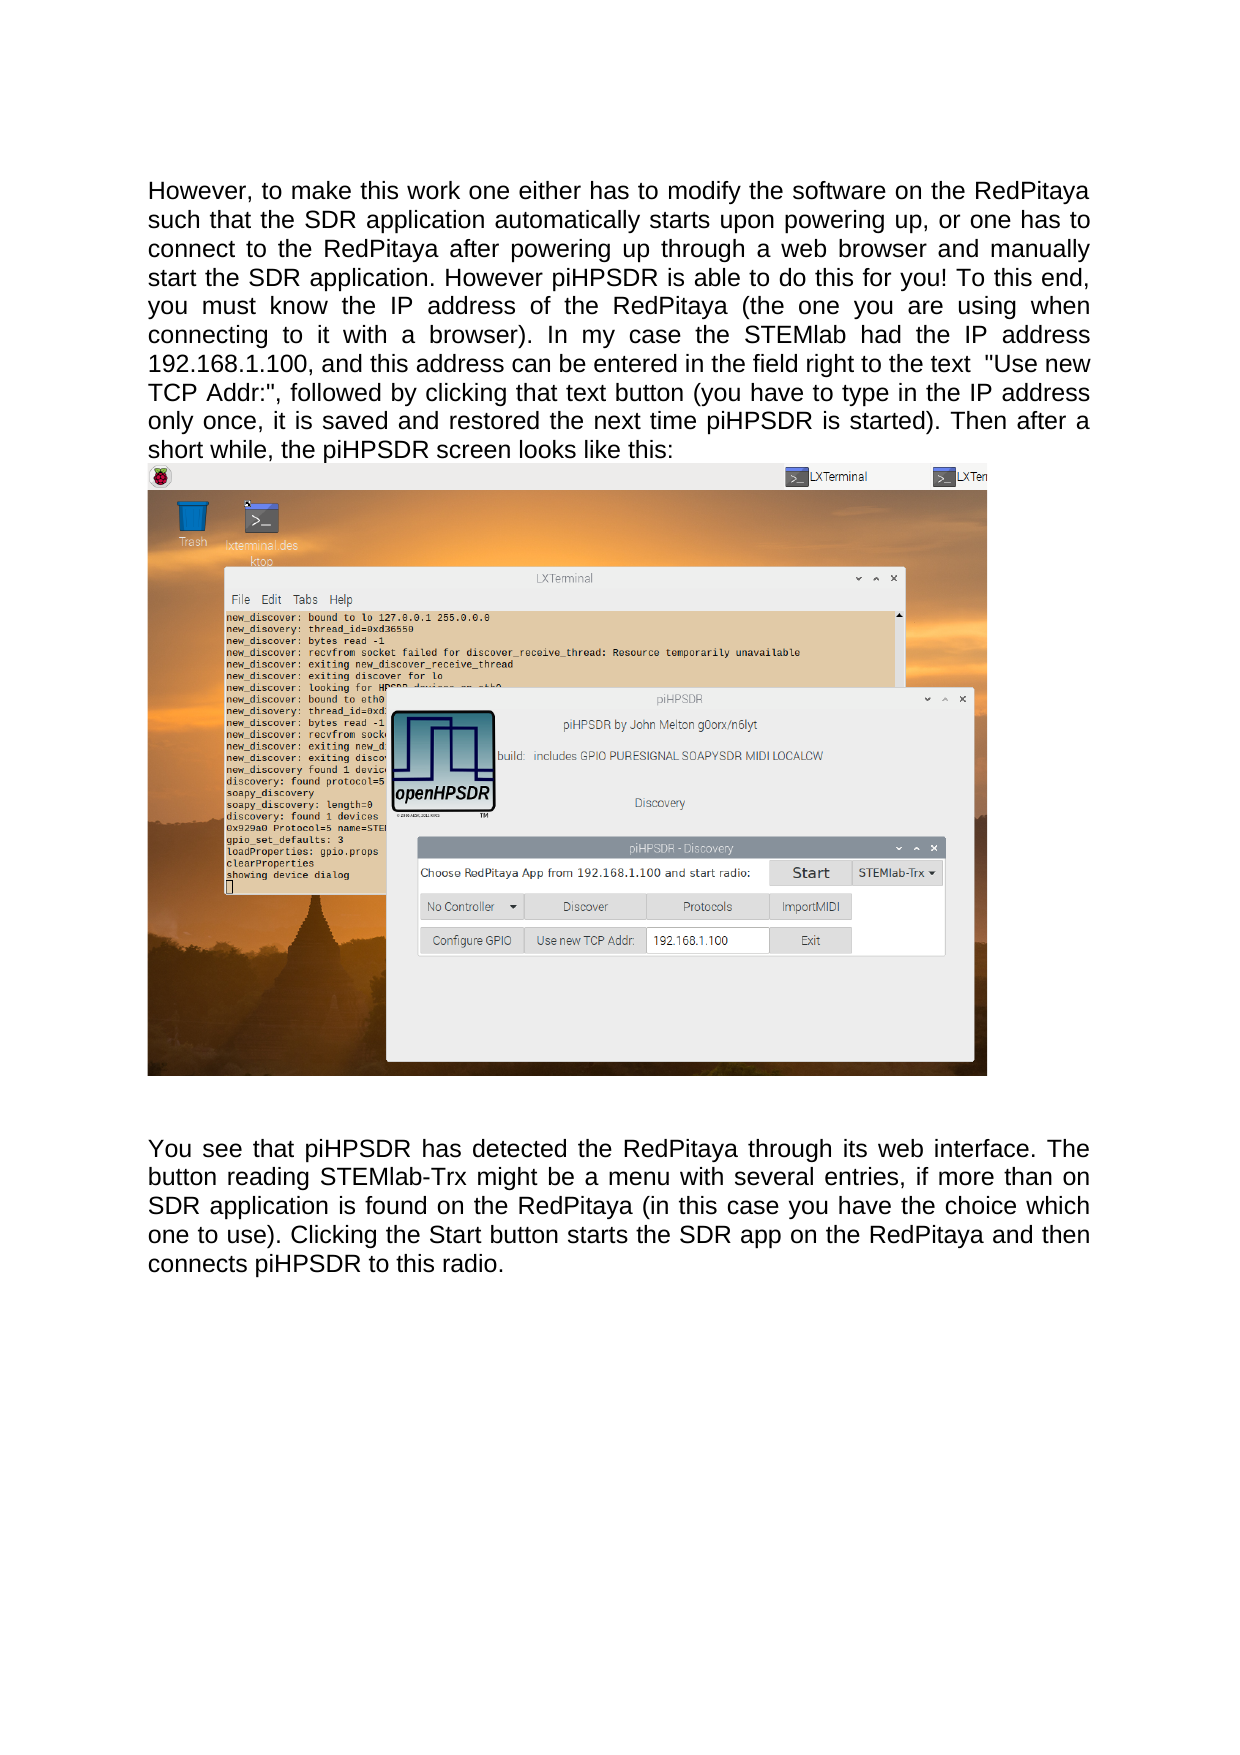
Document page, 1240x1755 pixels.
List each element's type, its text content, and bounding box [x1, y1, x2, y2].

text You see that piHPSDR has detected the RedPitaya through its web interface. The button reading STEMlab-Trx might be a menu with several entries, if more than on SDR application is found on the RedPitaya (in this case you have the choice which one to use). Clicking the Start button starts the SDR app on the RedPitaya and then connects piHPSDR to this radio. [148, 1133, 1092, 1277]
text However, to make this work one either has to modify the software on the RedPitaya such that the SDR application automatically starts upon powering up, or one has to connect to the RedPitaya after powering up through a web browser and manually start the SDR application. However piHPSDR is able to do this for you! To this end, you must know the IP address of the RedPitaya (the one you are using when connecting to it with a browser). In my case the STEMlab had the IP address 192.168.1.100, and this address can be entered in the field right to the text "Use new TCP Addr:", followed by clicking that text button (you have to type in the IP address only once, it is saved and restored the next time piHPSDR is started). Then after a short while, the piHPSDR screen looks like this: [148, 176, 1092, 464]
